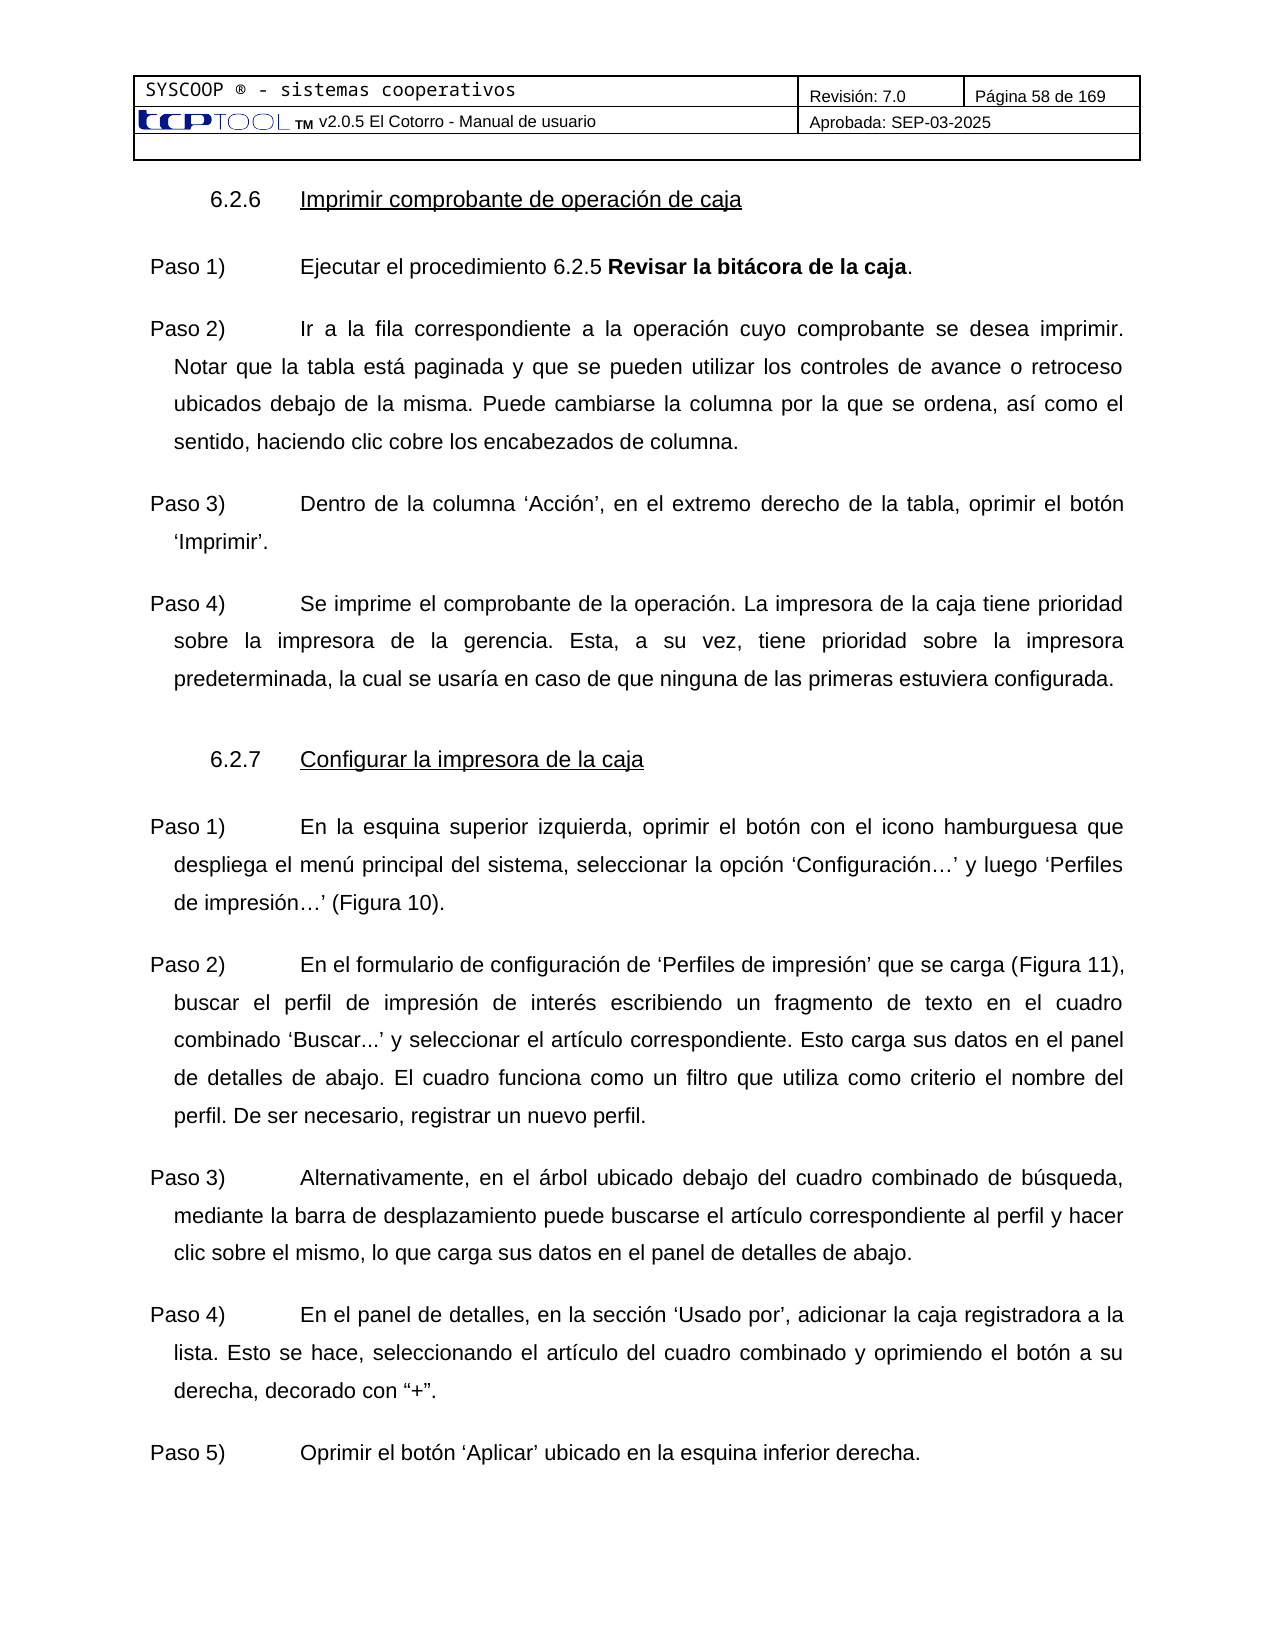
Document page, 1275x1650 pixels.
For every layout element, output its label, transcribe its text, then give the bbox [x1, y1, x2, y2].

list En el formulario de configuración de ‘Perfiles de impresión’ que se carga (Figura 11), buscar el perfil de impresión de interés escribiendo un fragmento de texto en el cuadro combinado ‘Buscar...’ y seleccionar el artículo correspondiente. Esto carga sus datos en el panel de detalles de abajo. El cuadro funciona como un filtro que utiliza como criterio el nombre del perfil. De ser necesario, registrar un nuevo perfil. [150, 952, 1125, 1128]
list En el panel de detalles, en la sección ‘Usado por’, adicionar la caja registradora a la lista. Esto se hace, seleccionando el artículo del cuadro combinado y oprimiendo el botón a su derecha, decorado con “+”. [150, 1302, 1125, 1403]
list Alternativamente, en el árbol ubicado debajo del cuadro combinado de búsqueda, mediante la barra de desplazamiento puede buscarse el artículo correspondiente al perfil y hacer clic sobre el mismo, lo que carga sus datos en el panel de detalles de abajo. [150, 1165, 1125, 1266]
list Ir a la fila correspondiente a la operación cuyo comprobante se desea imprimir. Notar que la tabla está paginada y que se pueden utilizar los controles de avance o retroceso ubicados debajo de la misma. Puede cambiarse la columna por la que se ordena, así como el sentido, haciendo clic cobre los encabezados de columna. [150, 316, 1125, 454]
list Ejecutar el procedimiento 6.2.5 Revisar la bitácora de la caja. [150, 254, 1125, 279]
picture [138, 110, 290, 130]
list Se imprime el comprobante de la operación. La impresora de la caja tiene prioridad sobre la impresora de la gerencia. Esta, a su vez, tiene prioridad sobre la impresora predeterminada, la cual se usaría en caso de que ninguna de las primeras estuviera configurada. [150, 591, 1125, 691]
list Oprimir el botón ‘Aplicar’ ubicado en la esquina inferior derecha. [150, 1439, 1125, 1465]
subtitle Configurar la impresora de la caja [210, 746, 1125, 772]
list Dentro de la columna ‘Acción’, en el extremo derecho de la tabla, oprimir el botón ‘Imprimir’. [150, 491, 1125, 554]
subtitle Imprimir comprobante de operación de caja [210, 186, 1125, 212]
list En la esquina superior izquierda, oprimir el botón con el icono hamburguesa que despliega el menú principal del sistema, seleccionar la opción ‘Configuración…’ y luego ‘Perfiles de impresión…’ (Figura 10). [150, 814, 1125, 915]
